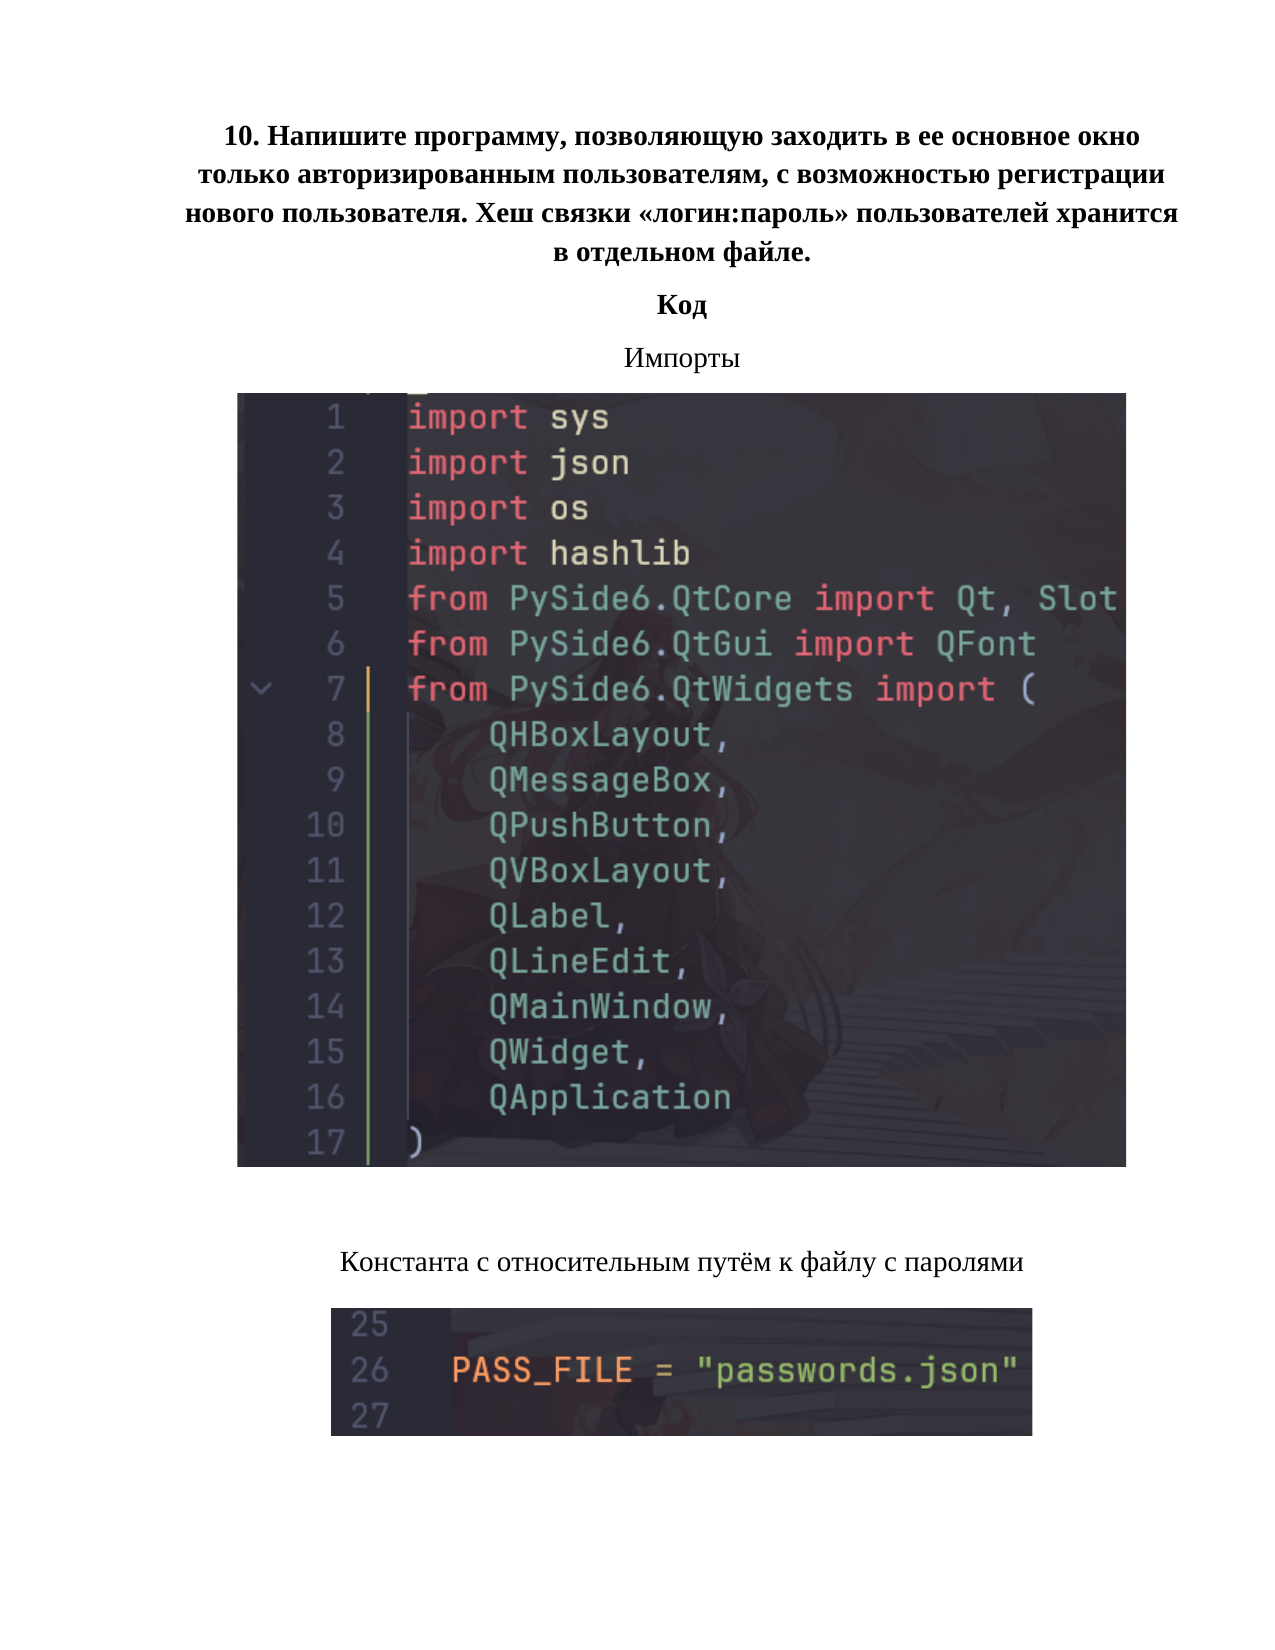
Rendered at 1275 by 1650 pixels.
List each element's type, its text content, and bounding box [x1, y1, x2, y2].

picture [331, 1308, 1033, 1436]
text Импорты [177, 340, 1186, 373]
text Код [177, 287, 1186, 320]
text Константа с относительным путём к файлу с паролями [177, 1244, 1186, 1278]
picture [237, 393, 1127, 1167]
text 10. Напишите программу, позволяющую заходить в ее основное окно только авторизированным пользователям, с возможностью регистрации нового пользователя. Хеш связки «логин:пароль» пользователей хранится в отдельном файле. [177, 118, 1186, 267]
